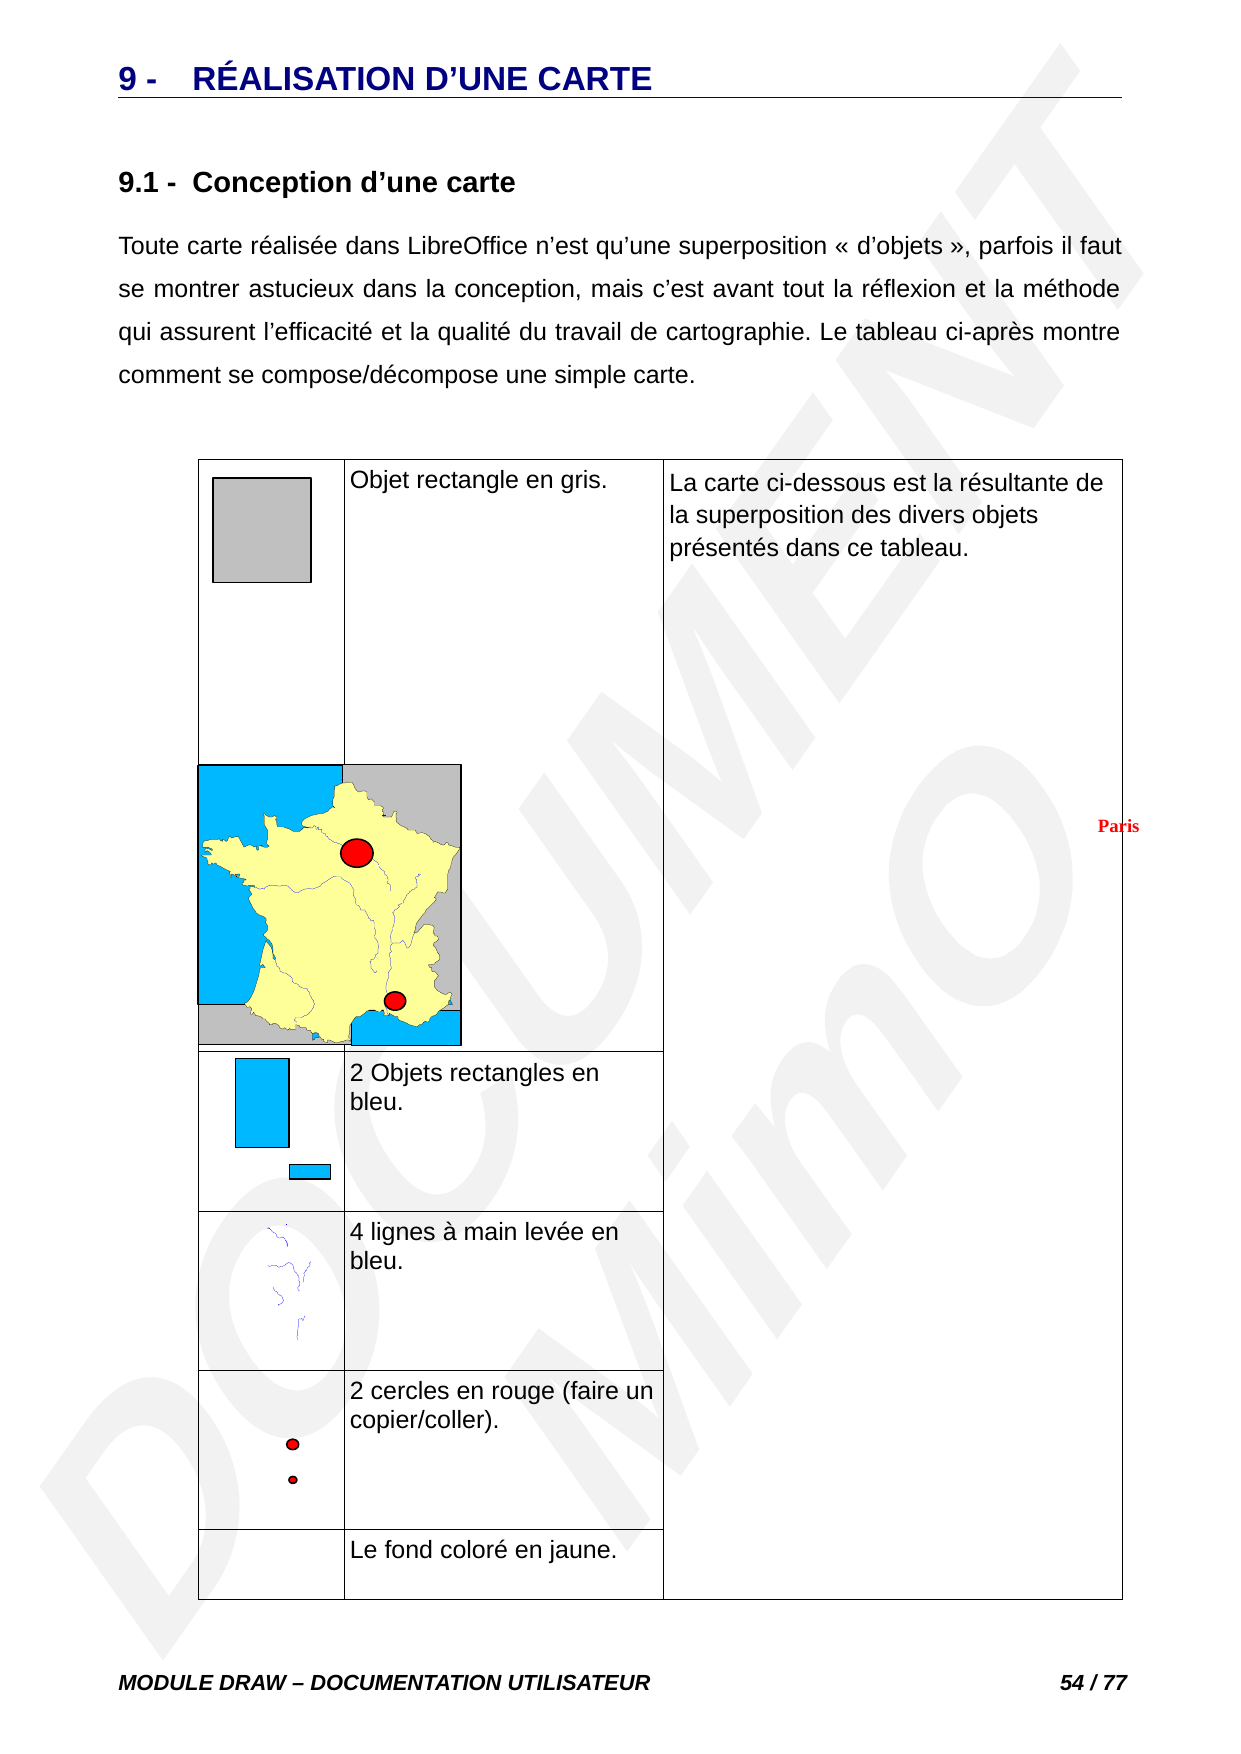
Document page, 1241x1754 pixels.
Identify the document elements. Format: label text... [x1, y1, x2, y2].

table_header Objet rectangle en gris. [345, 460, 663, 1051]
table_header La carte ci-dessous est la résultante de la superposition des divers objets présentés dans ce tableau. [664, 460, 1122, 1599]
table_cell [199, 1530, 344, 1599]
table_cell 2 Objets rectangles en bleu. [345, 1052, 663, 1211]
table_cell [199, 1212, 344, 1369]
table_header [199, 1045, 344, 1051]
table_cell 4 lignes à main levée en bleu. [345, 1212, 663, 1369]
table_header [199, 460, 344, 764]
text Toute carte réalisée dans LibreOffice n’est qu’une superposition « d’objets », parfois il faut se montrer astucieux dans la conception, mais c’est avant tout la réflexion et la méthode qui assurent l’efficacité et la qualité du travail de cartographie. Le tableau ci-après montre comment se compose/décompose une simple carte. [118, 231, 1122, 389]
table_cell Le fond coloré en jaune. [345, 1530, 663, 1599]
table_cell 2 cercles en rouge (faire un copier/coller). [345, 1371, 663, 1529]
subtitle Réalisation d’une carte [118, 59, 1122, 97]
table_cell [199, 1371, 344, 1529]
subtitle Conception d’une carte [118, 166, 1122, 199]
table_cell [199, 1052, 344, 1211]
